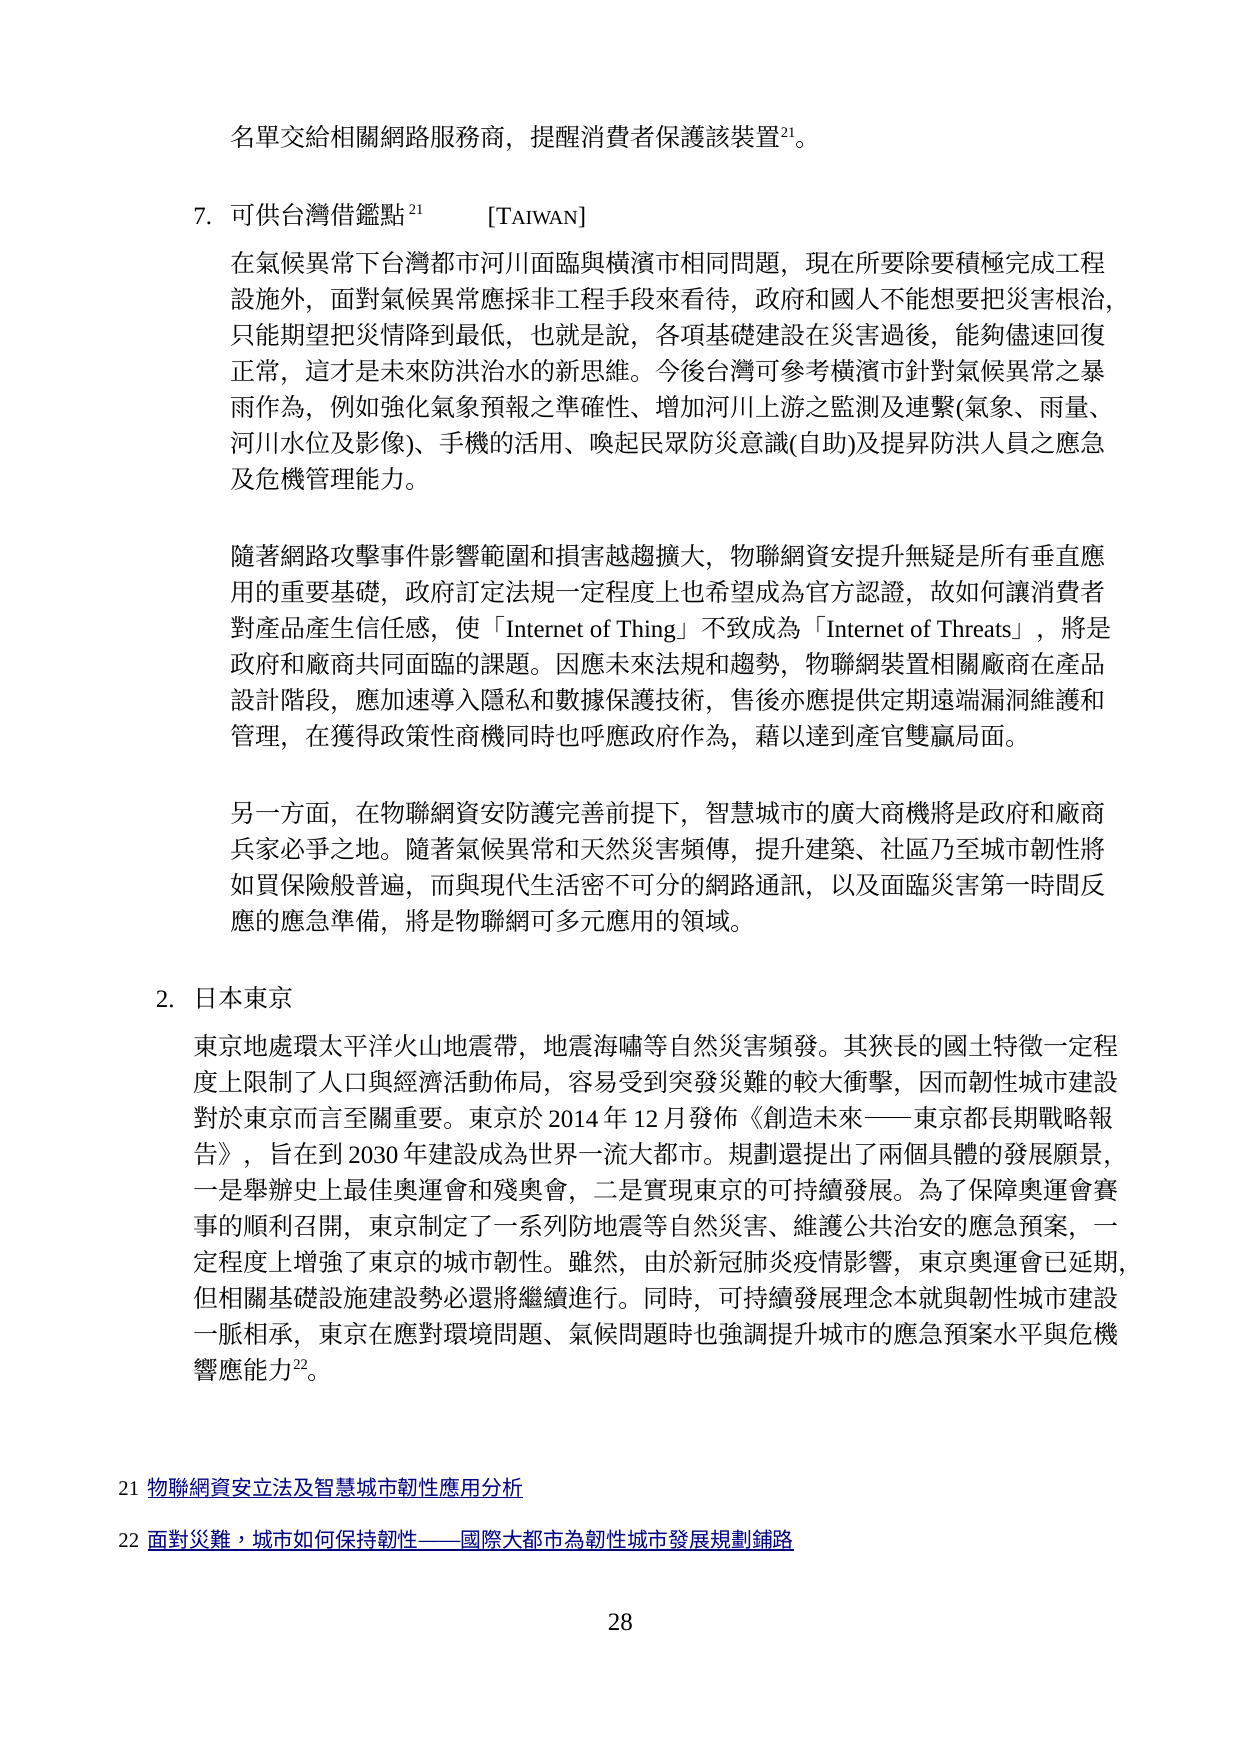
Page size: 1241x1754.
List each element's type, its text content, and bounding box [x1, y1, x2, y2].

list 在氣候異常下台灣都市河川面臨與橫濱市相同問題，現在所要除要積極完成工程設施外，面對氣候異常應採非工程手段來看待，政府和國人不能想要把災害根治，只能期望把災情降到最低，也就是說，各項基礎建設在災害過後，能夠儘速回復正常，這才是未來防洪治水的新思維。今後台灣可參考橫濱市針對氣候異常之暴雨作為，例如強化氣象預報之準確性、增加河川上游之監測及連繫(氣象、雨量、河川水位及影像)、手機的活用、喚起民眾防災意識(自助)及提昇防洪人員之應急及危機管理能力。 [193, 244, 1122, 524]
list 另一方面，在物聯網資安防護完善前提下，智慧城市的廣大商機將是政府和廠商兵家必爭之地。隨著氣候異常和天然災害頻傳，提升建築、社區乃至城市韌性將如買保險般普遍，而與現代生活密不可分的網路通訊，以及面臨災害第一時間反應的應急準備，將是物聯網可多元應用的領域。 [193, 793, 1122, 966]
list 隨著網路攻擊事件影響範圍和損害越趨擴大，物聯網資安提升無疑是所有垂直應用的重要基礎，政府訂定法規一定程度上也希望成為官方認證，故如何讓消費者對產品產生信任感，使「Internet of Thing」不致成為「Internet of Threats」，將是政府和廠商共同面臨的課題。因應未來法規和趨勢，物聯網裝置相關廠商在產品設計階段，應加速導入隱私和數據保護技術，售後亦應提供定期遠端漏洞維護和管理，在獲得政策性商機同時也呼應政府作為，藉以達到產官雙贏局面。 [193, 537, 1122, 781]
list 東京地處環太平洋火山地震帶，地震海嘯等自然災害頻發。其狹長的國土特徵一定程度上限制了人口與經濟活動佈局，容易受到突發災難的較大衝擊，因而韌性城市建設對於東京而言至關重要。東京於2014年12月發佈《創造未來——東京都長期戰略報告》，旨在到2030年建設成為世界一流大都市。規劃還提出了兩個具體的發展願景，一是舉辦史上最佳奧運會和殘奧會，二是實現東京的可持續發展。為了保障奧運會賽事的順利召開，東京制定了一系列防地震等自然災害、維護公共治安的應急預案，一定程度上增強了東京的城市韌性。雖然，由於新冠肺炎疫情影響，東京奧運會已延期，但相關基礎設施建設勢必還將繼續進行。同時，可持續發展理念本就與韌性城市建設一脈相承，東京在應對環境問題、氣候問題時也強調提升城市的應急預案水平與危機響應能力。 [156, 1027, 1122, 1415]
list 可供台灣借鑑點21 [Taiwan] [193, 195, 1122, 231]
list 名單交給相關網路服務商，提醒消費者保護該裝置。 [193, 118, 1122, 183]
list 物聯網資安立法及智慧城市韌性應用分析 [118, 1473, 1122, 1525]
list 面對災難，城市如何保持韌性——國際大都市為韌性城市發展規劃鋪路 [118, 1525, 1122, 1578]
list 日本東京 [156, 978, 1122, 1014]
